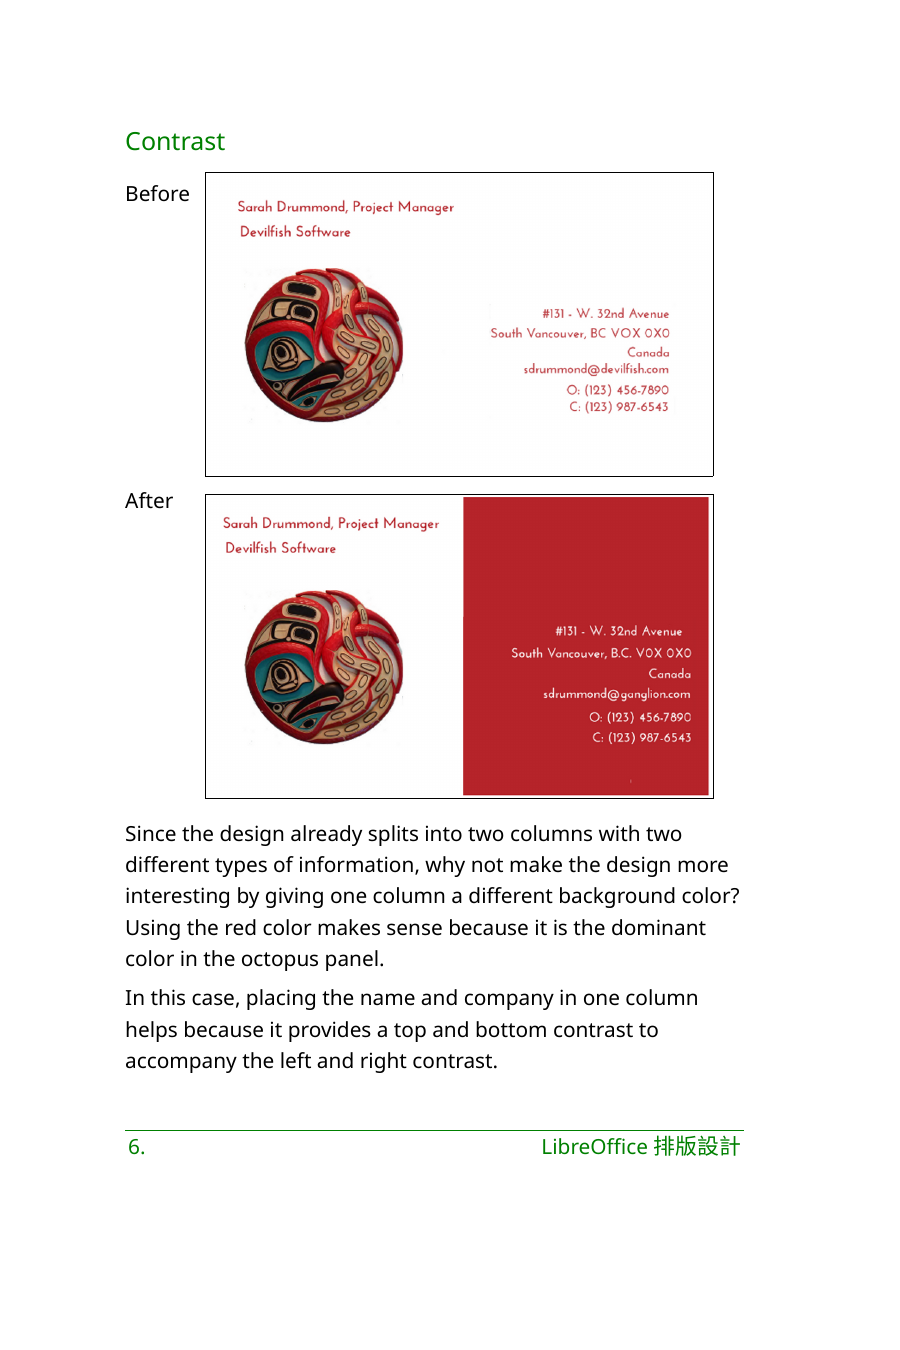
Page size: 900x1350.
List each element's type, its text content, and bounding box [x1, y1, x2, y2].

picture [208, 175, 710, 474]
picture [208, 497, 710, 796]
text Since the design already splits into two columns with two different types of information, why not make the design more interesting by giving one column a different background color? Using the red color makes sense because it is the dominant color in the octopus panel. [125, 816, 744, 972]
table_cell [205, 479, 744, 801]
table_header Before [125, 172, 205, 478]
subtitle Contrast [125, 125, 744, 156]
table_header [205, 172, 744, 478]
table_cell After [125, 479, 205, 801]
text In this case, placing the name and company in one column helps because it provides a top and bottom contrast to accompany the left and right contrast. [125, 981, 744, 1074]
table_cell [206, 495, 713, 798]
